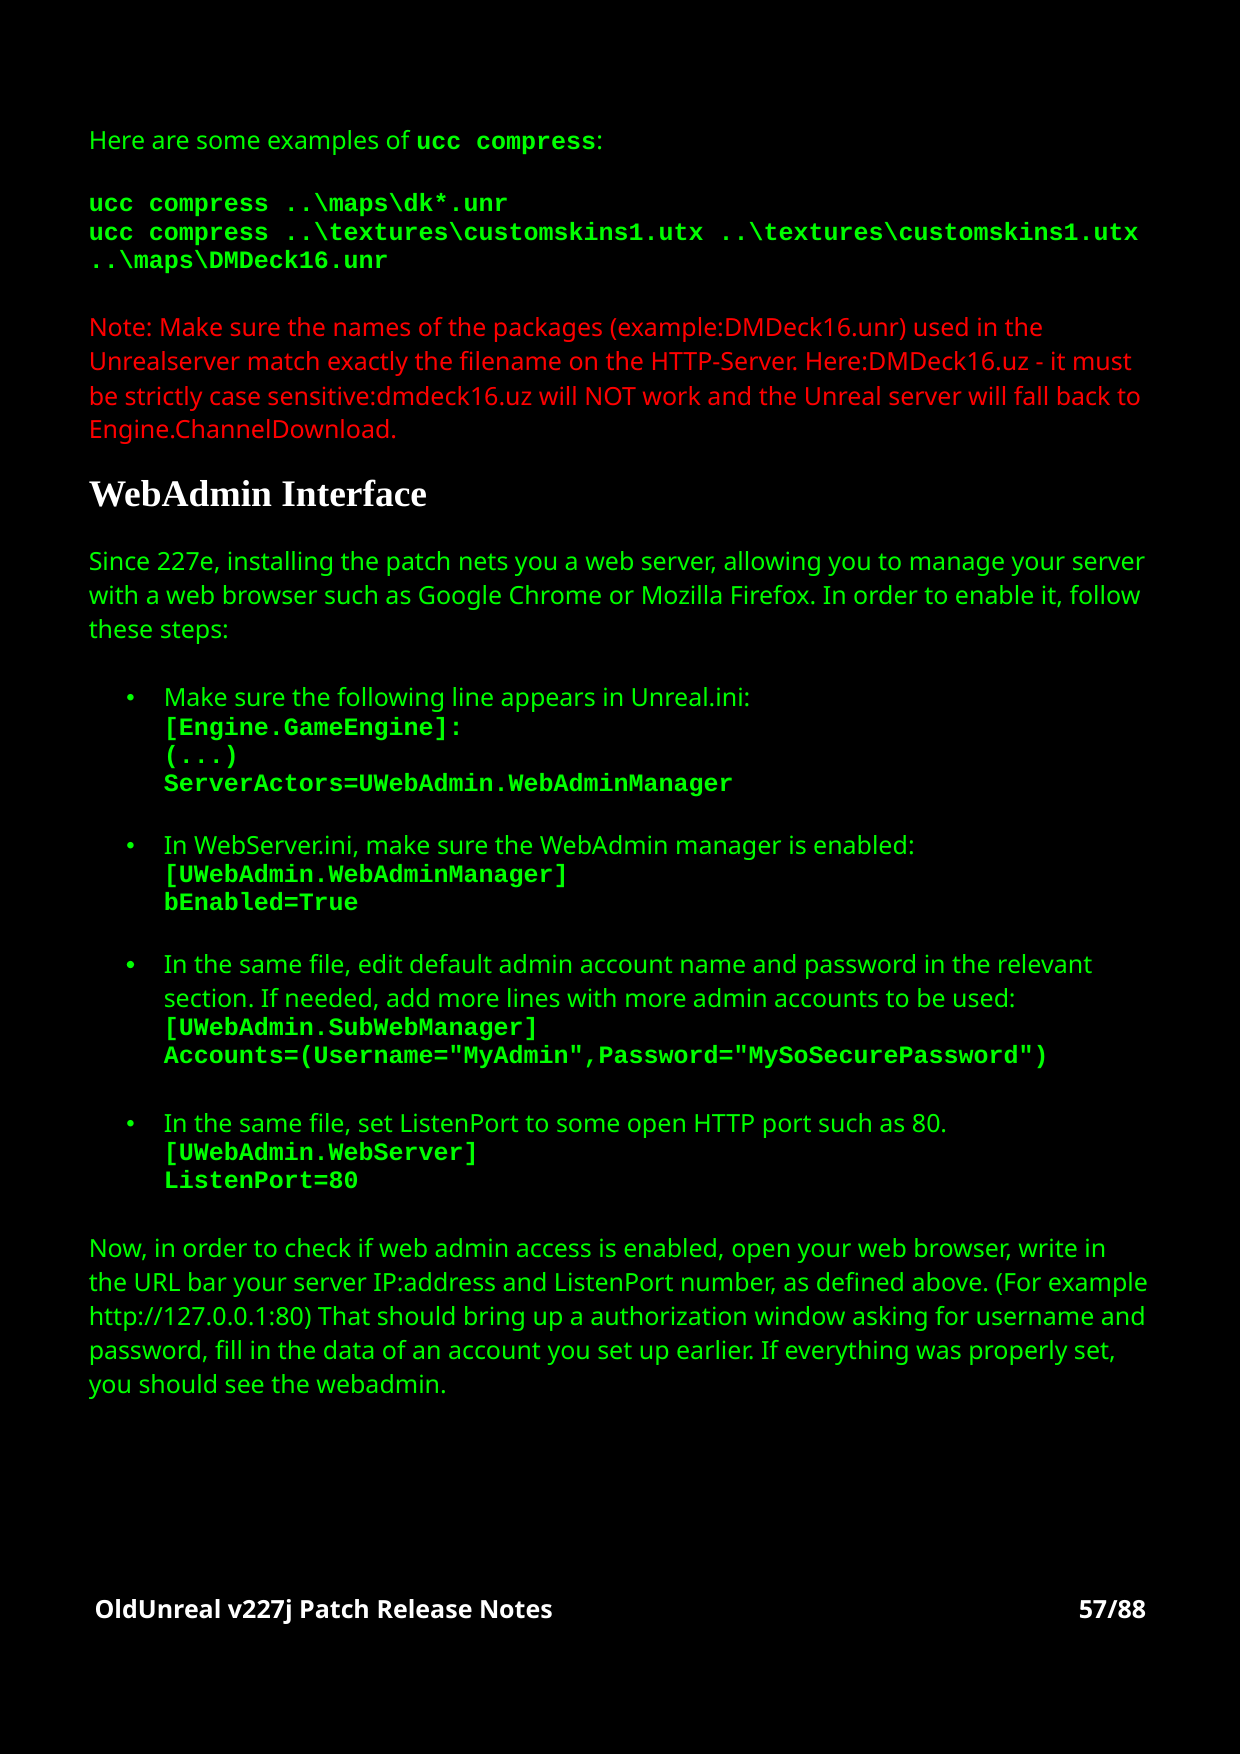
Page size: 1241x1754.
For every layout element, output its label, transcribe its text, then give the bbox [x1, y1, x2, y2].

text ucc compress ..\textures\customskins1.utx ..\textures\customskins1.utx ..\maps\DMDeck16.unr [88, 219, 1152, 276]
list In the same file, set ListenPort to some open HTTP port such as 80. [UWebAdmin.WebServer] ListenPort=80 [126, 1105, 1152, 1230]
list In the same file, edit default admin account name and password in the relevant section. If needed, add more lines with more admin accounts to be used: [UWebAdmin.SubWebManager] Accounts=(Username="MyAdmin",Password="MySoSecurePassword") [126, 947, 1152, 1105]
text Here are some examples of ucc compress: [88, 123, 1152, 157]
text Note: Make sure the names of the packages (example:DMDeck16.unr) used in the Unrealserver match exactly the filename on the HTTP-Server. Here:DMDeck16.uz - it must be strictly case sensitive:dmdeck16.uz will NOT work and the Unreal server will fall back to Engine.ChannelDownload. [88, 310, 1152, 446]
list In WebServer.ini, make sure the WebAdmin manager is enabled: [126, 827, 1152, 862]
list [Engine.GameEngine]: [126, 714, 1152, 742]
list (...) ServerActors=UWebAdmin.WebAdminManager [126, 742, 1152, 827]
text Since 227e, installing the patch nets you a web server, allowing you to manage your server with a web browser such as Google Chrome or Mozilla Firefox. In order to enable it, follow these steps: [88, 544, 1152, 646]
list Make sure the following line appears in Unreal.ini: [126, 680, 1152, 714]
list bEnabled=True [126, 890, 1152, 947]
text Now, in order to check if web admin access is enabled, open your web browser, write in the URL bar your server IP:address and ListenPort number, as defined above. (For example http://127.0.0.1:80) That should bring up a authorization window asking for username and password, fill in the data of an account you set up earlier. If everything was properly set, you should see the webadmin. [88, 1230, 1152, 1401]
text ucc compress ..\maps\dk*.unr [88, 191, 1152, 219]
subtitle WebAdmin Interface [88, 471, 1152, 514]
list [UWebAdmin.WebAdminManager] [126, 862, 1152, 890]
